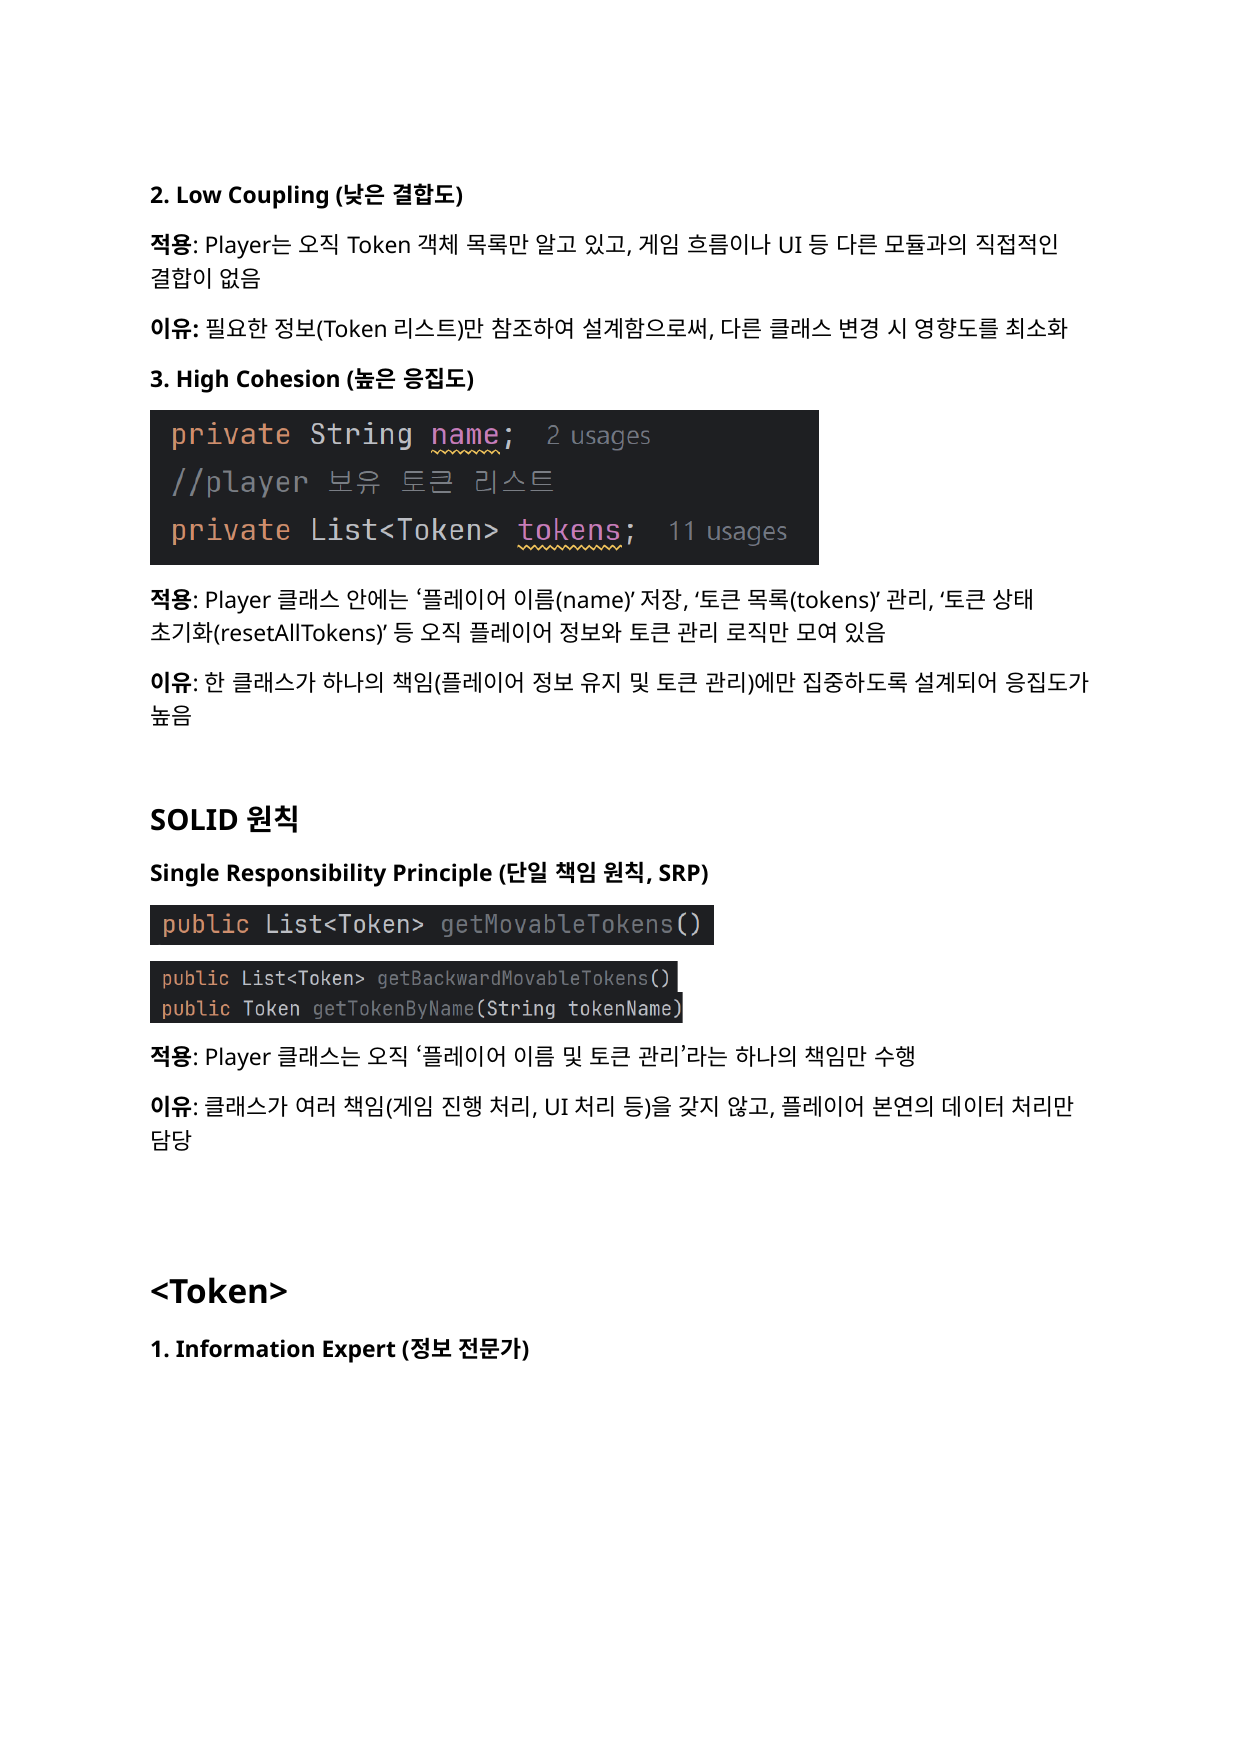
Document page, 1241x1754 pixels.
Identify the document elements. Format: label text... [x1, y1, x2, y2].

text SOLID 원칙 [150, 796, 1090, 838]
text 적용: Player 클래스는 오직 ‘플레이어 이름 및 토큰 관리’라는 하나의 책임만 수행 [150, 1039, 1090, 1073]
text 2. Low Coupling (낮은 결합도) [150, 177, 1090, 211]
text 이유: 클래스가 여러 책임(게임 진행 처리, UI 처리 등)을 갖지 않고, 플레이어 본연의 데이터 처리만 담당 [150, 1089, 1090, 1156]
text 적용: Player는 오직 Token 객체 목록만 알고 있고, 게임 흐름이나 UI 등 다른 모듈과의 직접적인 결합이 없음 [150, 227, 1090, 294]
text 이유: 필요한 정보(Token 리스트)만 참조하여 설계함으로써, 다른 클래스 변경 시 영향도를 최소화 [150, 310, 1090, 344]
text Single Responsibility Principle (단일 책임 원칙, SRP) [150, 855, 1090, 888]
text 적용: Player 클래스 안에는 ‘플레이어 이름(name)’ 저장, ‘토큰 목록(tokens)’ 관리, ‘토큰 상태 초기화(resetAllTokens)’ 등 오직 플레이어 정보와 토큰 관리 로직만 모여 있음 [150, 582, 1090, 648]
text 이유: 한 클래스가 하나의 책임(플레이어 정보 유지 및 토큰 관리)에만 집중하도록 설계되어 응집도가 높음 [150, 665, 1090, 731]
text 3. High Cohesion (높은 응집도) [150, 360, 1090, 394]
text <Token> [150, 1268, 1090, 1314]
text 1. Information Expert (정보 전문가) [150, 1330, 1090, 1364]
